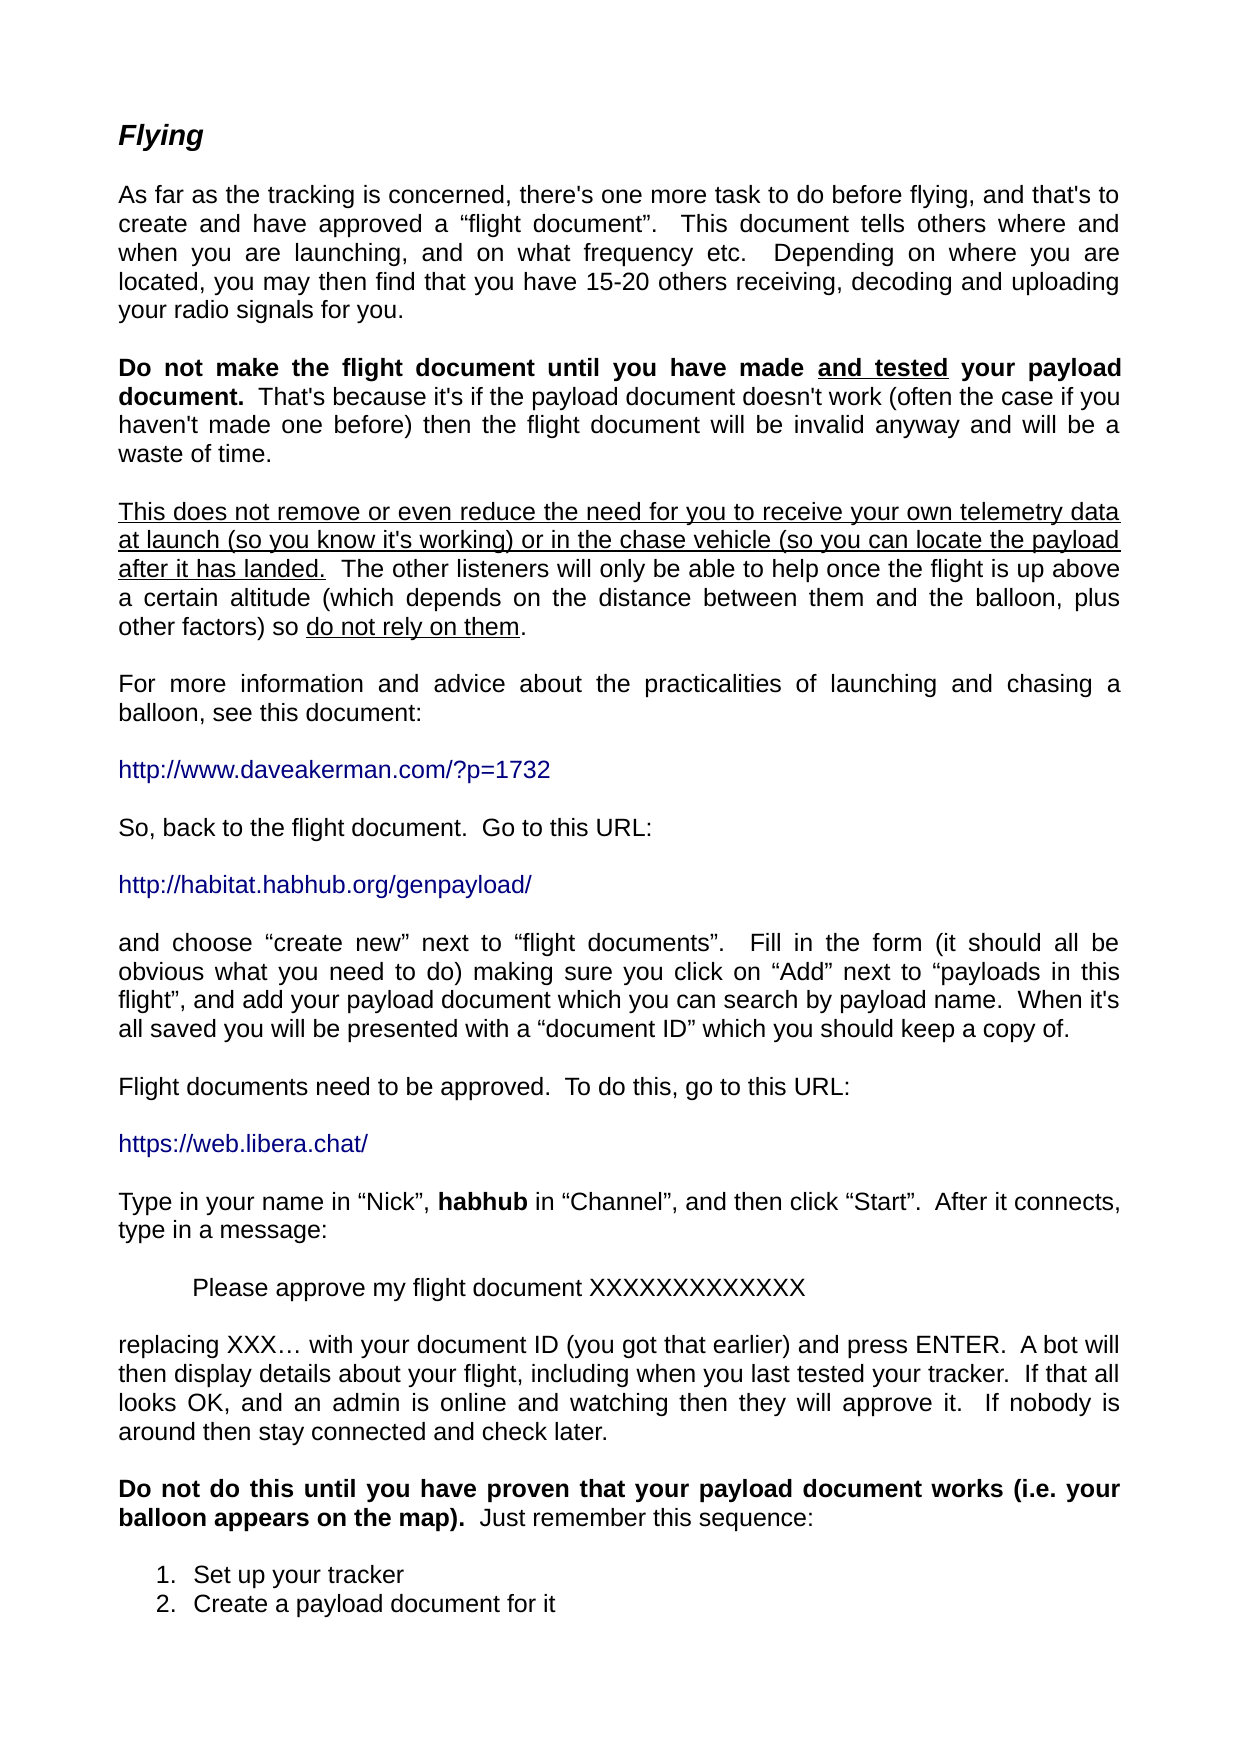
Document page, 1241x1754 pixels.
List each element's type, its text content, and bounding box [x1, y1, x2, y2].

text Flying [118, 118, 1122, 152]
text Do not make the flight document until you have made and tested your payload document. That's because it's if the payload document doesn't work (often the case if you haven't made one before) then the flight document will be invalid anyway and will be a waste of time. [118, 353, 1122, 468]
list Create a payload document for it [156, 1589, 1122, 1618]
text Please approve my flight document XXXXXXXXXXXXX [118, 1273, 1122, 1302]
text and choose “create new” next to “flight documents”. Fill in the form (it should all be obvious what you need to do) making sure you click on “Add” next to “payloads in this flight”, and add your payload document which you can search by payload name. When it's all saved you will be presented with a “document ID” which you should keep a copy of. [118, 928, 1122, 1043]
text https://web.libera.chat/ [118, 1129, 1122, 1158]
text This does not remove or even reduce the need for you to receive your own telemetry data at launch (so you know it's working) or in the chase vehicle (so you can locate the payload after it has landed. The other listeners will only be able to help once the flight is up above a certain altitude (which depends on the distance between them and the balloon, plus other factors) so do not rely on them. [118, 497, 1122, 640]
text http://habitat.habhub.org/genpayload/ [118, 870, 1122, 899]
list Set up your tracker [156, 1560, 1122, 1589]
text For more information and advice about the practicalities of launching and chasing a balloon, see this document: [118, 669, 1122, 727]
text http://www.daveakerman.com/?p=1732 [118, 755, 1122, 784]
text As far as the tracking is concerned, there's one more task to do before flying, and that's to create and have approved a “flight document”. This document tells others where and when you are launching, and on what frequency etc. Depending on where you are located, you may then find that you have 15-20 others receiving, decoding and uploading your radio signals for you. [118, 180, 1122, 324]
text So, back to the flight document. Go to this URL: [118, 813, 1122, 842]
text Type in your name in “Nick”, habhub in “Channel”, and then click “Start”. After it connects, type in a message: [118, 1187, 1122, 1244]
text replacing XXX… with your document ID (you got that earlier) and press ENTER. A bot will then display details about your flight, including when you last tested your tracker. If that all looks OK, and an admin is online and watching then they will approve it. If nobody is around then stay connected and check later. [118, 1330, 1122, 1445]
text Do not do this until you have proven that your payload document works (i.e. your balloon appears on the map). Just remember this sequence: [118, 1474, 1122, 1532]
text Flight documents need to be approved. To do this, go to this URL: [118, 1072, 1122, 1100]
